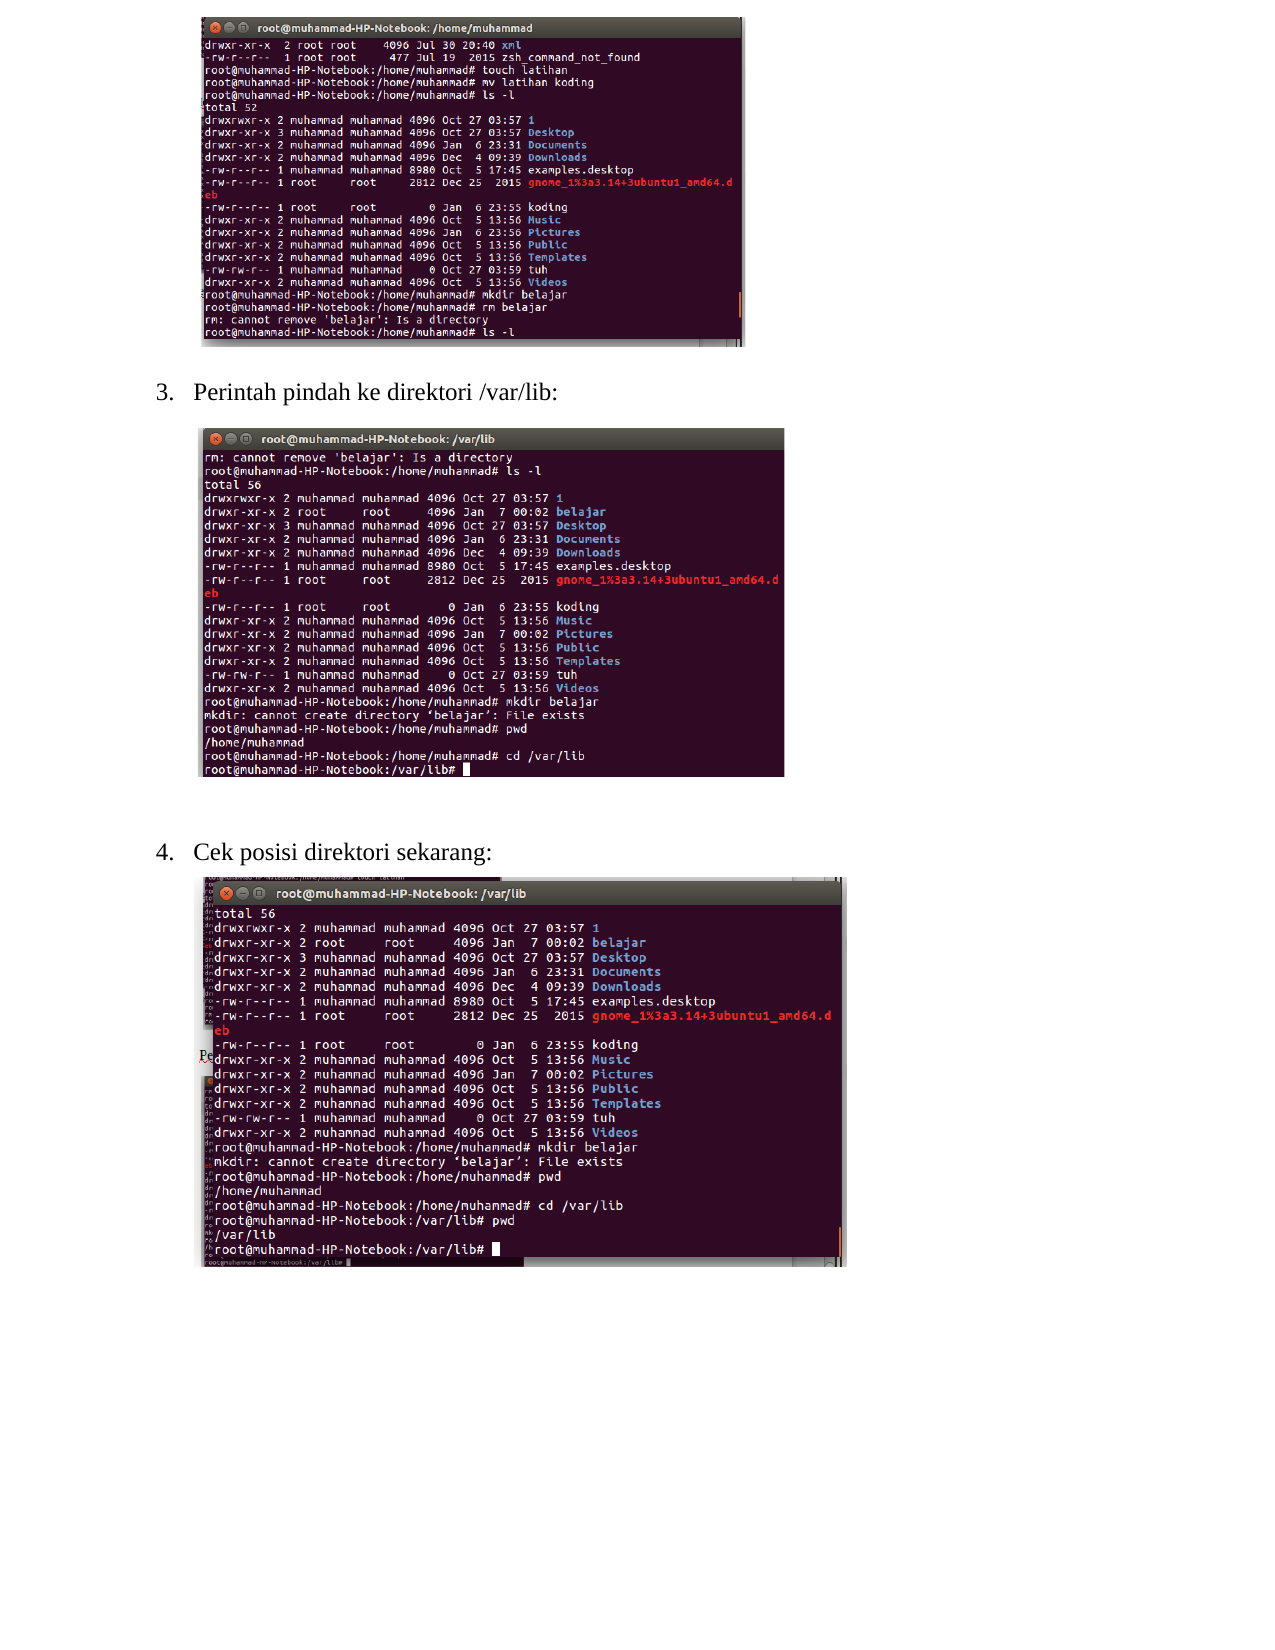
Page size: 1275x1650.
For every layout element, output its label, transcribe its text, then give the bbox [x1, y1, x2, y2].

picture [197, 428, 785, 777]
picture [193, 877, 847, 1267]
picture [201, 17, 746, 347]
list Cek posisi direktori sekarang: [156, 837, 1157, 866]
list Perintah pindah ke direktori /var/lib: [156, 377, 1157, 406]
